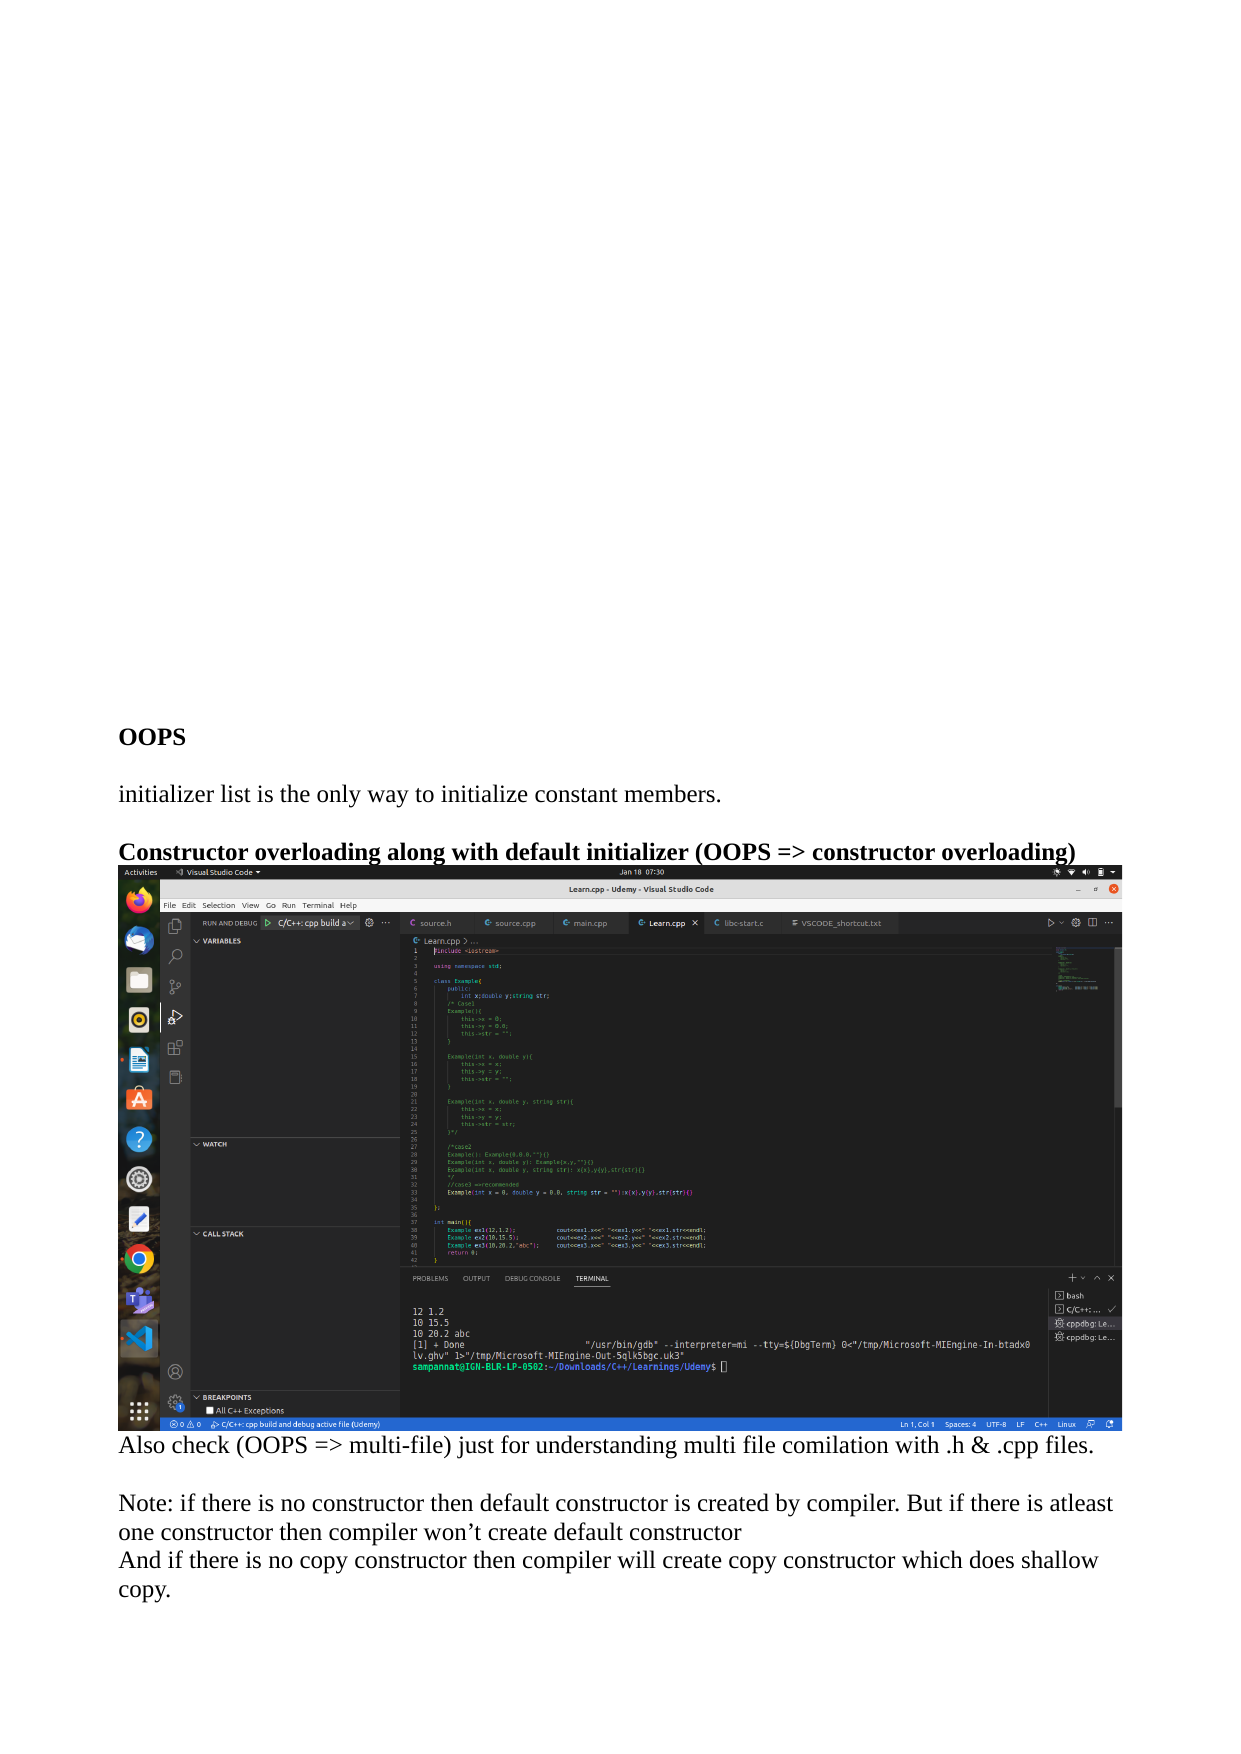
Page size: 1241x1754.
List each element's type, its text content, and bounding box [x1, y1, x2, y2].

text Note: if there is no constructor then default constructor is created by compiler. But if there is atleast one constructor then compiler won’t create default constructor [118, 1488, 1122, 1545]
text Also check (OOPS => multi-file) just for understanding multi file comilation with .h & .cpp files. [118, 1431, 1122, 1459]
text OOPS [118, 722, 1122, 751]
picture [118, 865, 1123, 1431]
text Constructor overloading along with default initializer (OOPS => constructor overloading) [118, 837, 1122, 865]
text And if there is no copy constructor then compiler will create copy constructor which does shallow copy. [118, 1545, 1122, 1603]
text initializer list is the only way to initialize constant members. [118, 779, 1122, 808]
